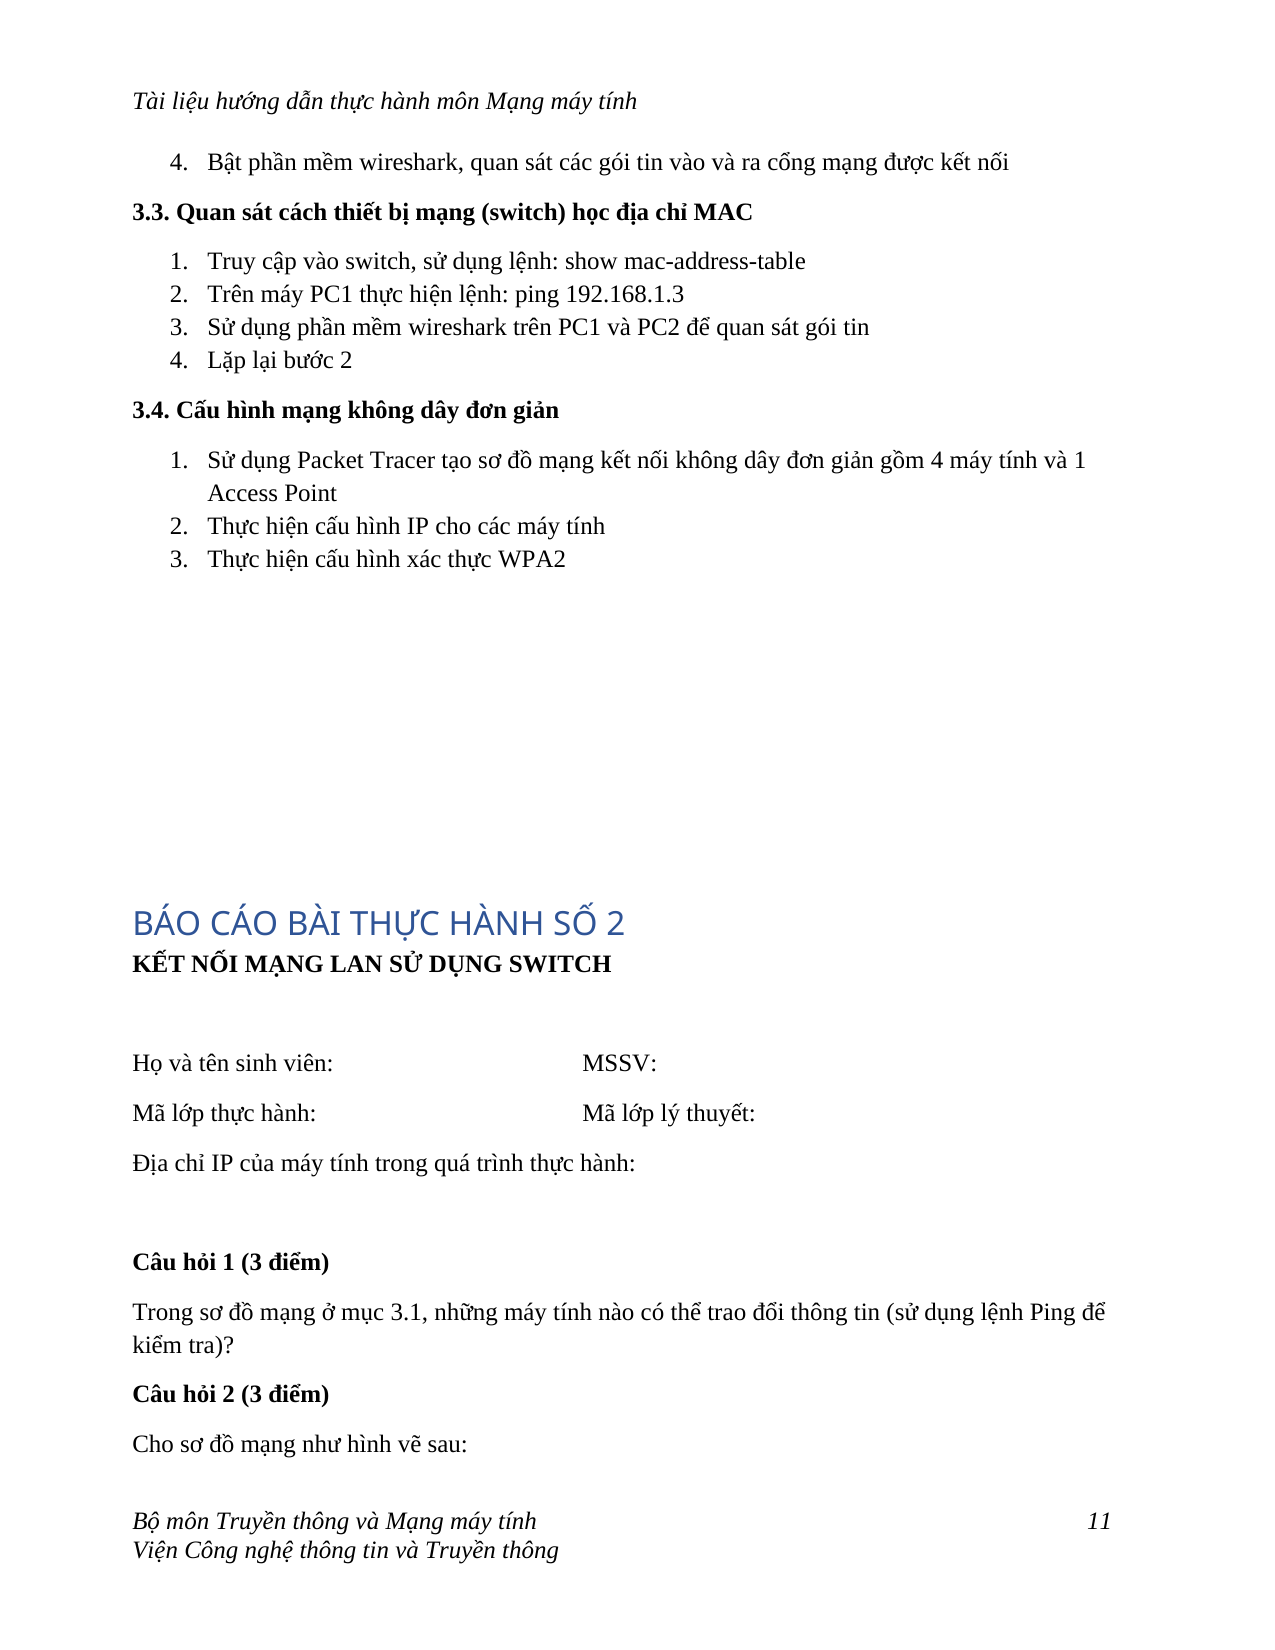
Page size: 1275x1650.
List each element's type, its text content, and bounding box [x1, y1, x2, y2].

text 3.3. Quan sát cách thiết bị mạng (switch) học địa chỉ MAC [132, 197, 1125, 225]
list Trên máy PC1 thực hiện lệnh: ping 192.168.1.3 [169, 279, 1125, 308]
list Truy cập vào switch, sử dụng lệnh: show mac-address-table [169, 246, 1125, 275]
subtitle BÁO CÁO BÀI THỰC HÀNH SỐ 2 [132, 900, 1125, 945]
text Trong sơ đồ mạng ở mục 3.1, những máy tính nào có thể trao đổi thông tin (sử dụng lệnh Ping để kiểm tra)? [132, 1297, 1125, 1358]
list Thực hiện cấu hình xác thực WPA2 [169, 544, 1125, 573]
text Họ và tên sinh viên: MSSV: [132, 1048, 1125, 1077]
list Thực hiện cấu hình IP cho các máy tính [169, 511, 1125, 539]
text Câu hỏi 2 (3 điểm) [132, 1379, 1125, 1408]
text KẾT NỐI MẠNG LAN SỬ DỤNG SWITCH [132, 949, 1125, 978]
text Cho sơ đồ mạng như hình vẽ sau: [132, 1429, 1125, 1458]
list Sử dụng Packet Tracer tạo sơ đồ mạng kết nối không dây đơn giản gồm 4 máy tính và 1 Access Point [169, 445, 1125, 507]
text Mã lớp thực hành: Mã lớp lý thuyết: [132, 1098, 1125, 1127]
text Câu hỏi 1 (3 điểm) [132, 1247, 1125, 1276]
list Bật phần mềm wireshark, quan sát các gói tin vào và ra cổng mạng được kết nối [169, 147, 1125, 176]
list Lặp lại bước 2 [169, 345, 1125, 374]
list Sử dụng phần mềm wireshark trên PC1 và PC2 để quan sát gói tin [169, 312, 1125, 341]
text 3.4. Cấu hình mạng không dây đơn giản [132, 395, 1125, 424]
text Địa chỉ IP của máy tính trong quá trình thực hành: [132, 1148, 1125, 1176]
